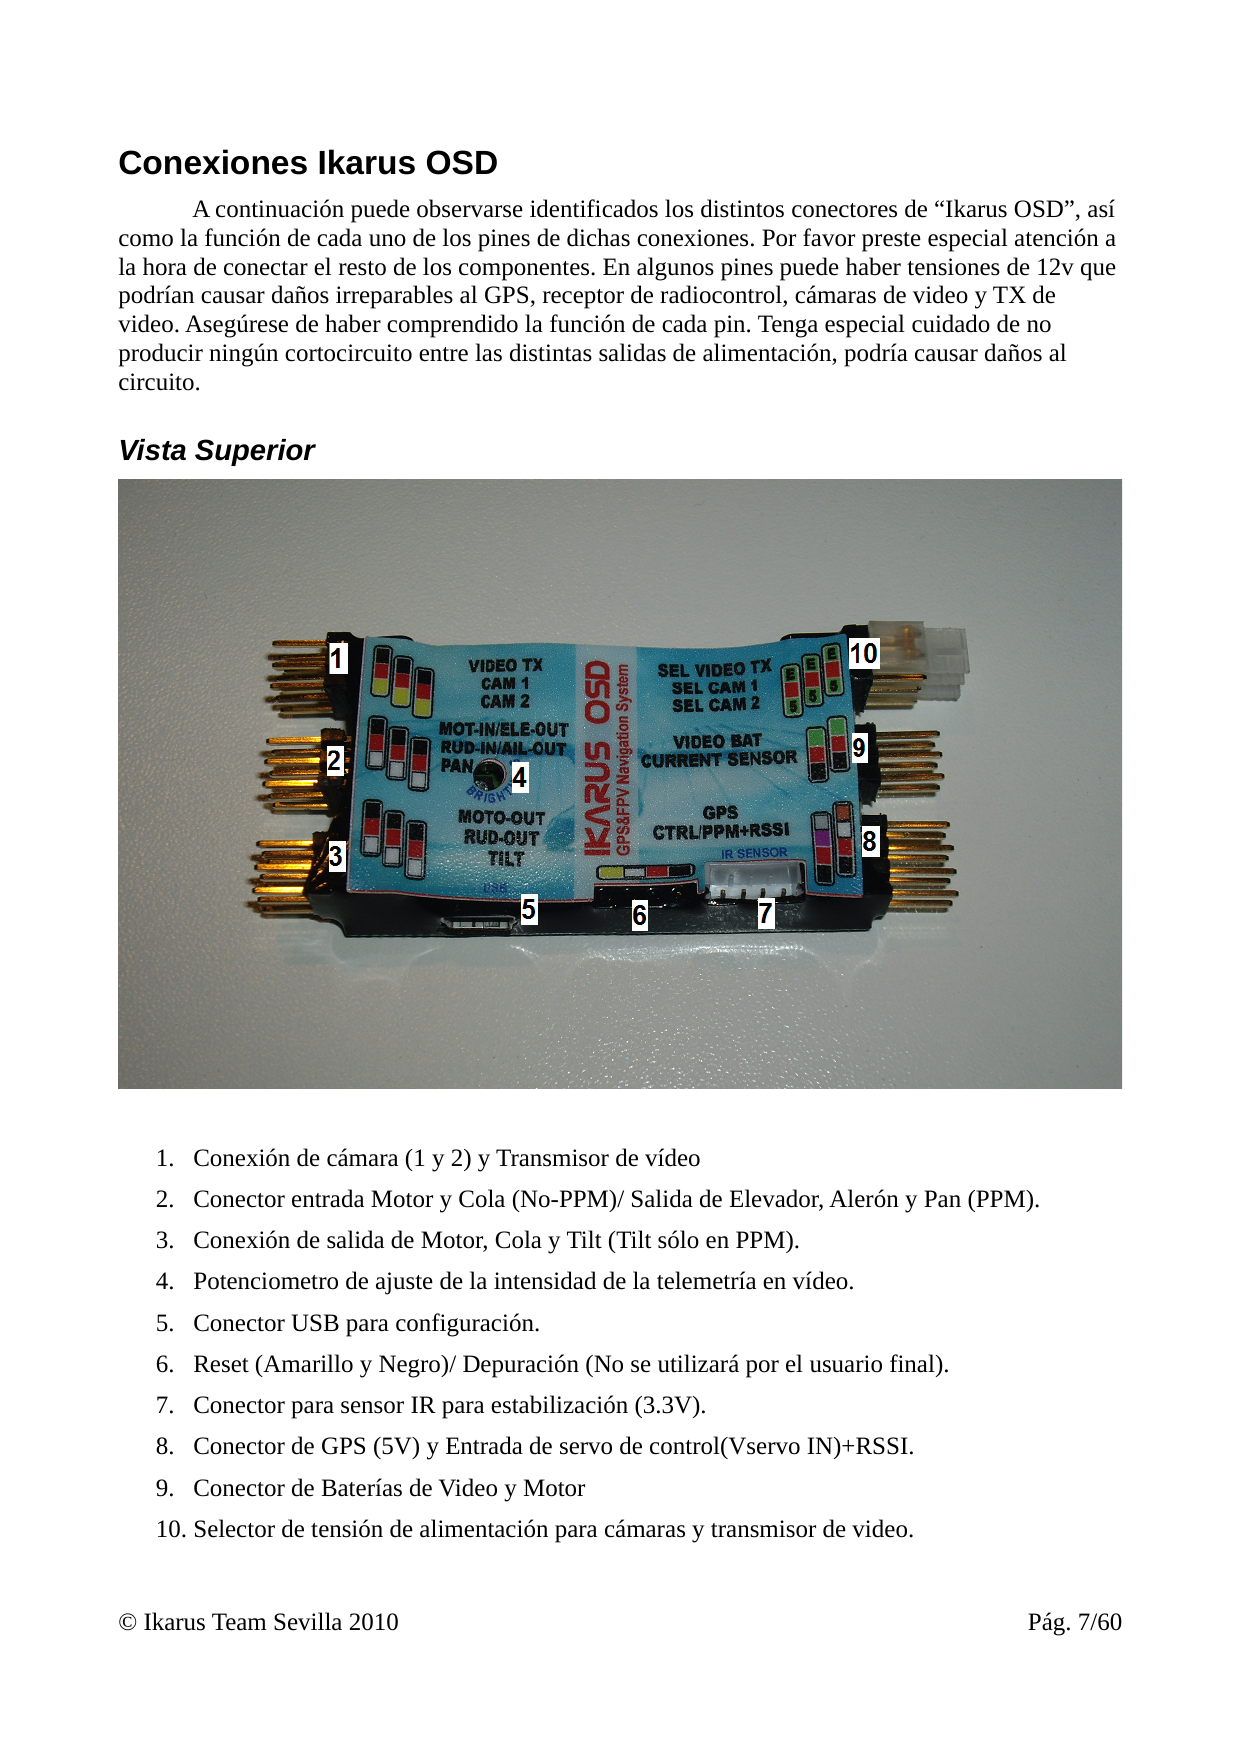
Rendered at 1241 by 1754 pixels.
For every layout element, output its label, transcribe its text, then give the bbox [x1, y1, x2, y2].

list Potenciometro de ajuste de la intensidad de la telemetría en vídeo. [156, 1266, 1122, 1295]
list Conector entrada Motor y Cola (No-PPM)/ Salida de Elevador, Alerón y Pan (PPM). [156, 1184, 1122, 1213]
text A continuación puede observarse identificados los distintos conectores de “Ikarus OSD”, así como la función de cada uno de los pines de dichas conexiones. Por favor preste especial atención a la hora de conectar el resto de los componentes. En algunos pines puede haber tensiones de 12v que podrían causar daños irreparables al GPS, receptor de radiocontrol, cámaras de video y TX de video. Asegúrese de haber comprendido la función de cada pin. Tenga especial cuidado de no producir ningún cortocircuito entre las distintas salidas de alimentación, podría causar daños al circuito. [118, 194, 1122, 396]
list Conector para sensor IR para estabilización (3.3V). [156, 1390, 1122, 1419]
list Conexión de salida de Motor, Cola y Tilt (Tilt sólo en PPM). [156, 1225, 1122, 1254]
subtitle Conexiones Ikarus OSD [118, 143, 1122, 182]
subtitle Vista Superior [118, 433, 1122, 467]
list Conector de GPS (5V) y Entrada de servo de control(Vservo IN)+RSSI. [156, 1431, 1122, 1460]
list Reset (Amarillo y Negro)/ Depuración (No se utilizará por el usuario final). [156, 1349, 1122, 1378]
list Selector de tensión de alimentación para cámaras y transmisor de video. [156, 1514, 1122, 1543]
list Conector USB para configuración. [156, 1308, 1122, 1336]
list Conexión de cámara (1 y 2) y Transmisor de vídeo [156, 1143, 1122, 1171]
list Conector de Baterías de Video y Motor [156, 1473, 1122, 1501]
